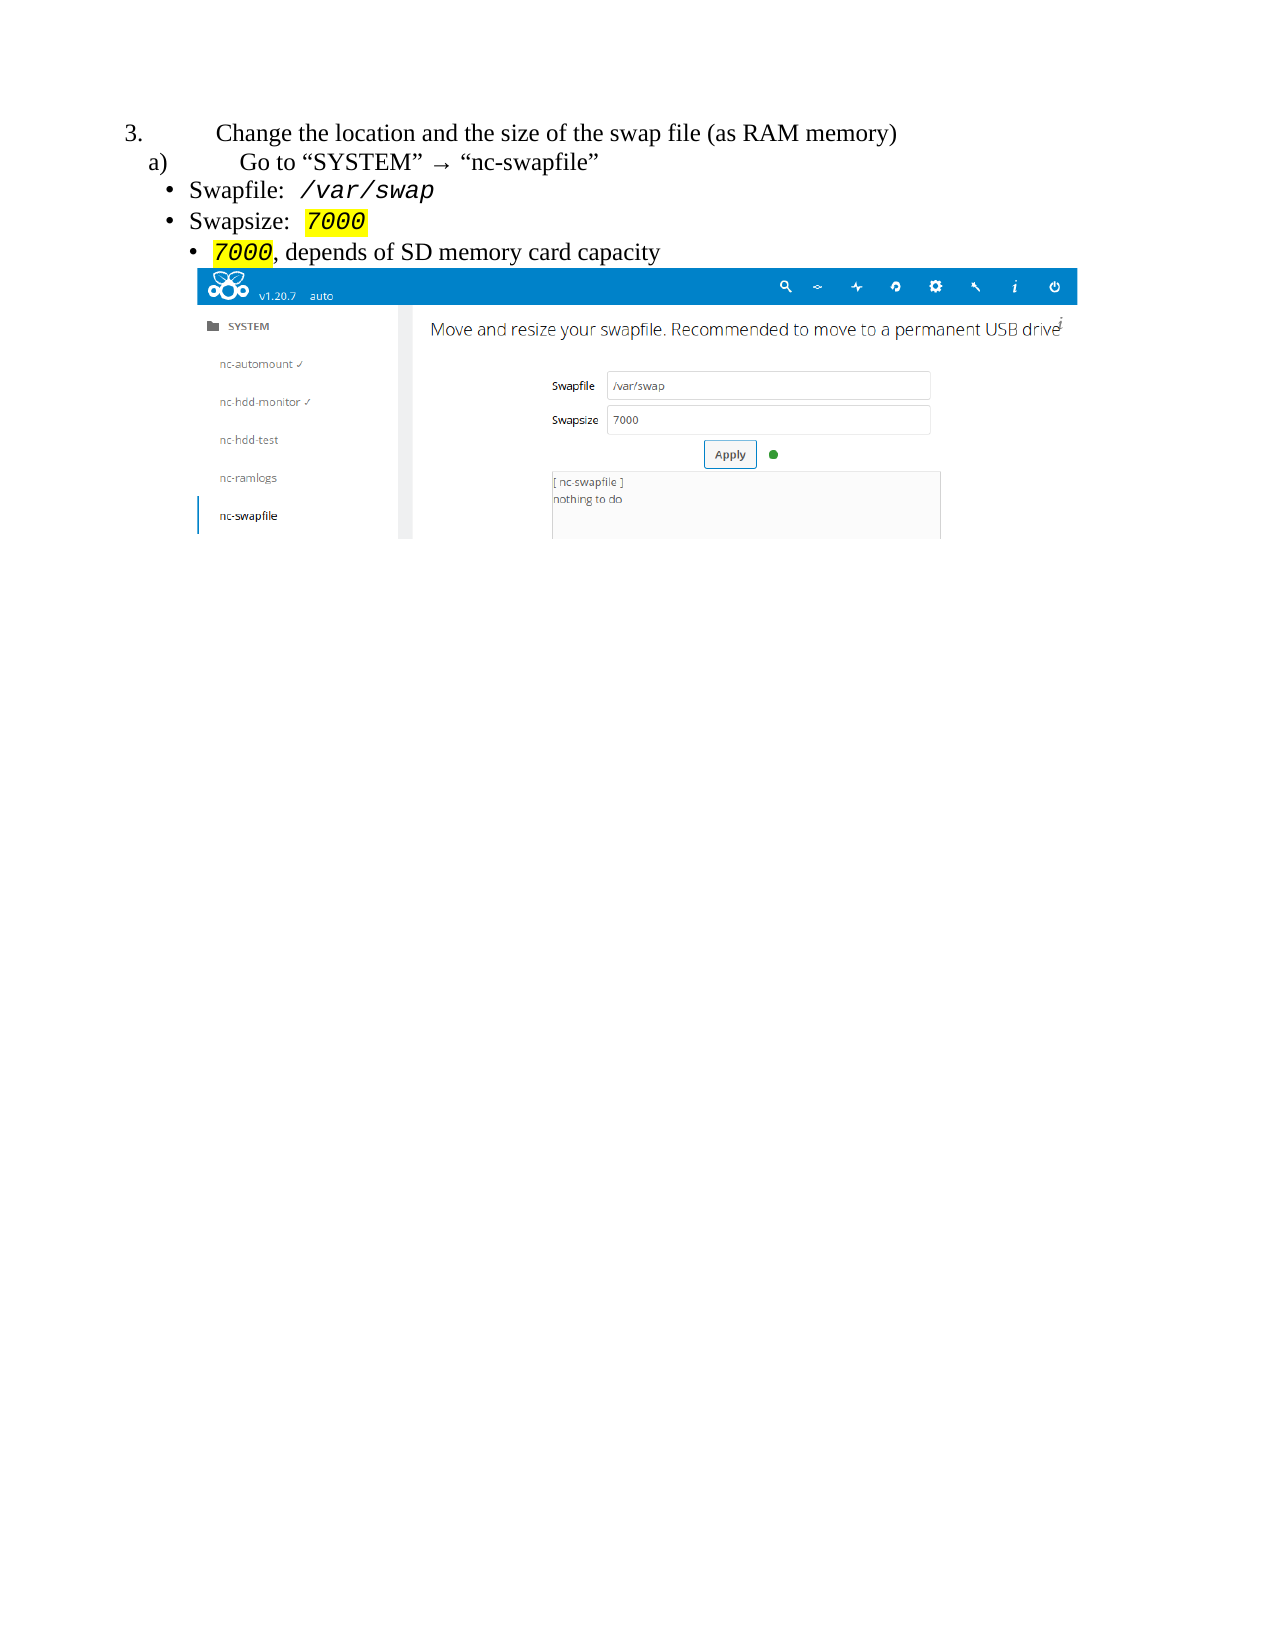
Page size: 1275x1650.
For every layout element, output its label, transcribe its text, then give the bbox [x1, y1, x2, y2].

list Change the location and the size of the swap file (as RAM memory) [118, 118, 1157, 147]
list Go to “SYSTEM” → “nc-swapfile” [142, 147, 1157, 176]
list Swapsize: 7000 [165, 206, 1157, 237]
list 7000, depends of SD memory card capacity [189, 237, 1157, 268]
list Swapfile: /var/swap [165, 176, 1157, 206]
picture [197, 268, 1078, 539]
